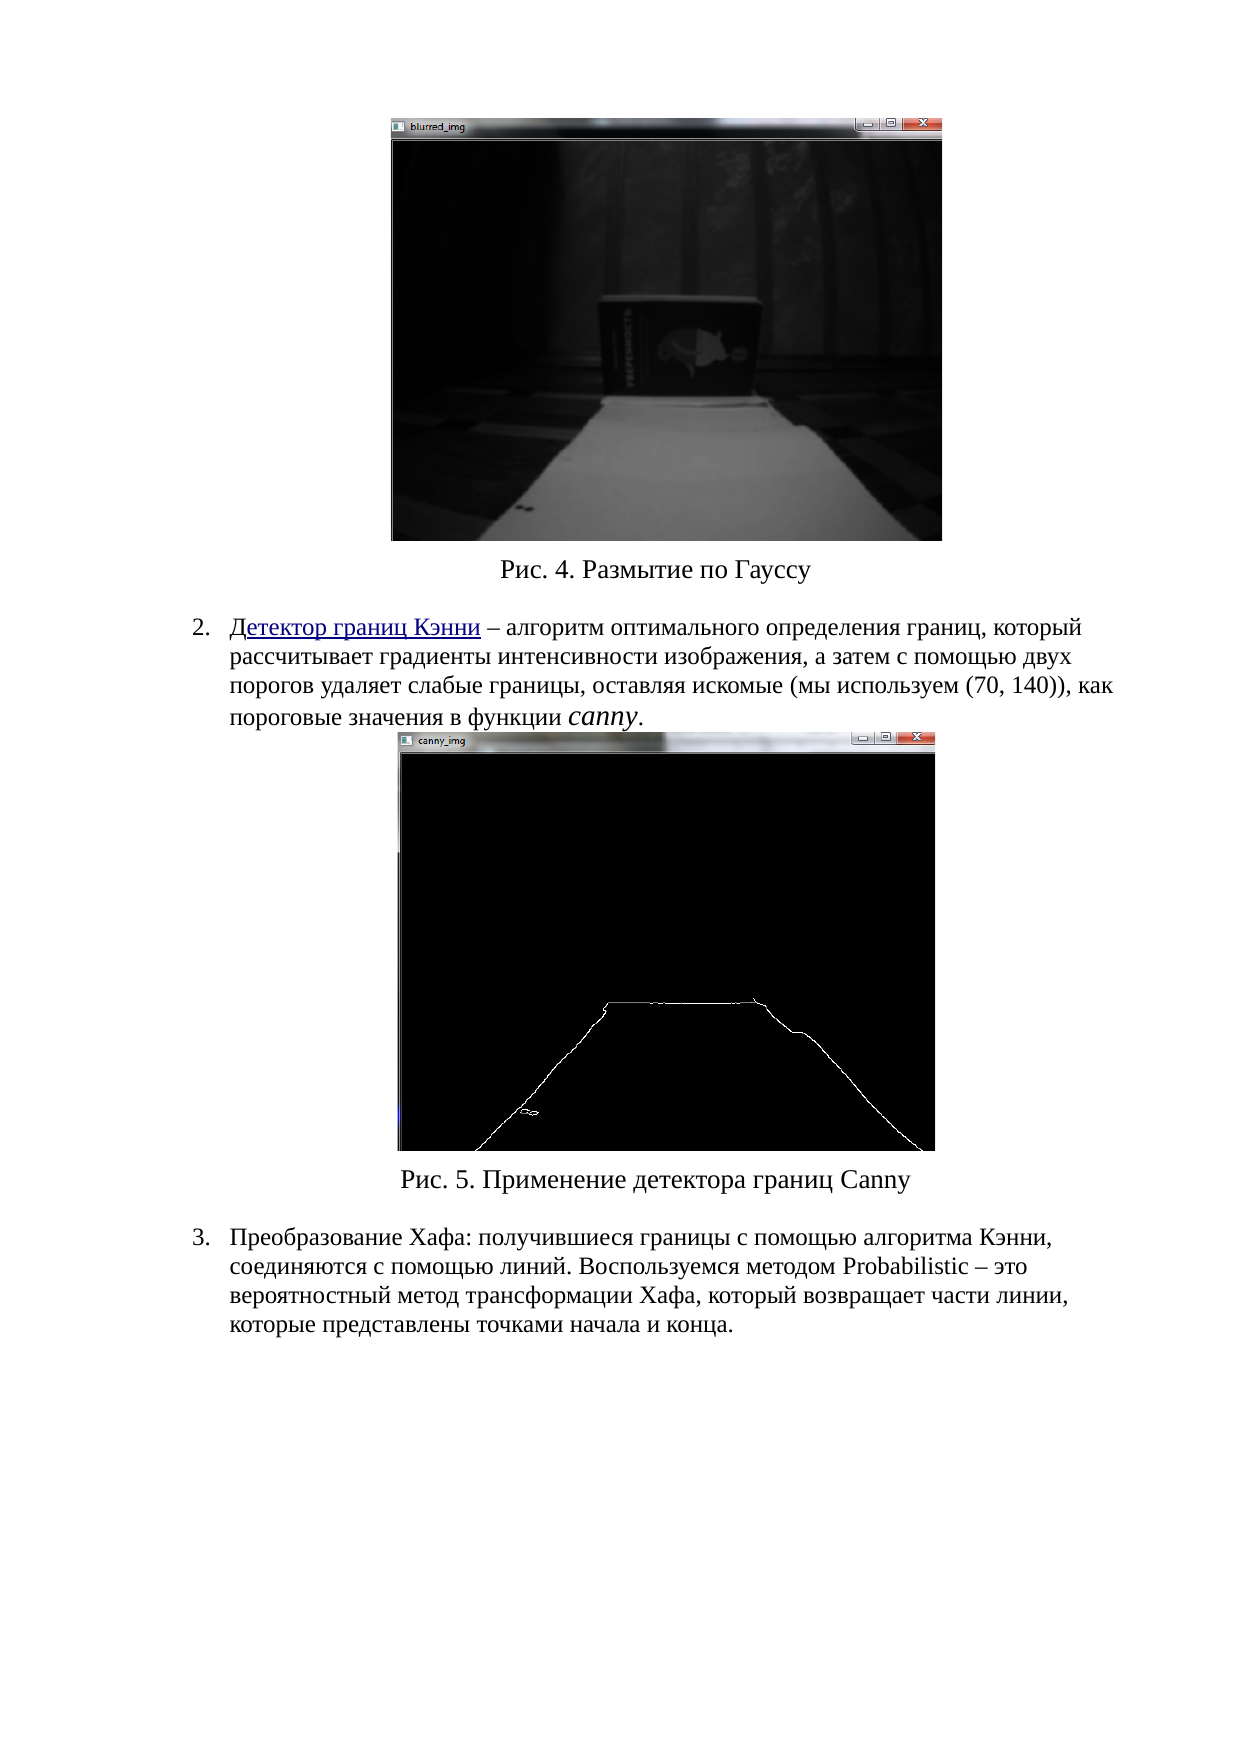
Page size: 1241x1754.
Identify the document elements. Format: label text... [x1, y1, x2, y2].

text Рис. 5. Применение детектора границ Canny [118, 1163, 1122, 1194]
text Рис. 4. Размытие по Гауссу [118, 553, 1122, 584]
list Детектор границ Кэнни – алгоритм оптимального определения границ, который рассчитывает градиенты интенсивности изображения, а затем с помощью двух порогов удаляет слабые границы, оставляя искомые (мы используем (70, 140)), как пороговые значения в функции canny. [192, 612, 1122, 732]
list Преобразование Хафа: получившиеся границы с помощью алгоритма Кэнни, соединяются с помощью линий. Воспользуемся методом Probabilistic – это вероятностный метод трансформации Хафа, который возвращает части линии, которые представлены точками начала и конца. [192, 1222, 1122, 1337]
picture [390, 118, 943, 541]
picture [397, 732, 936, 1151]
